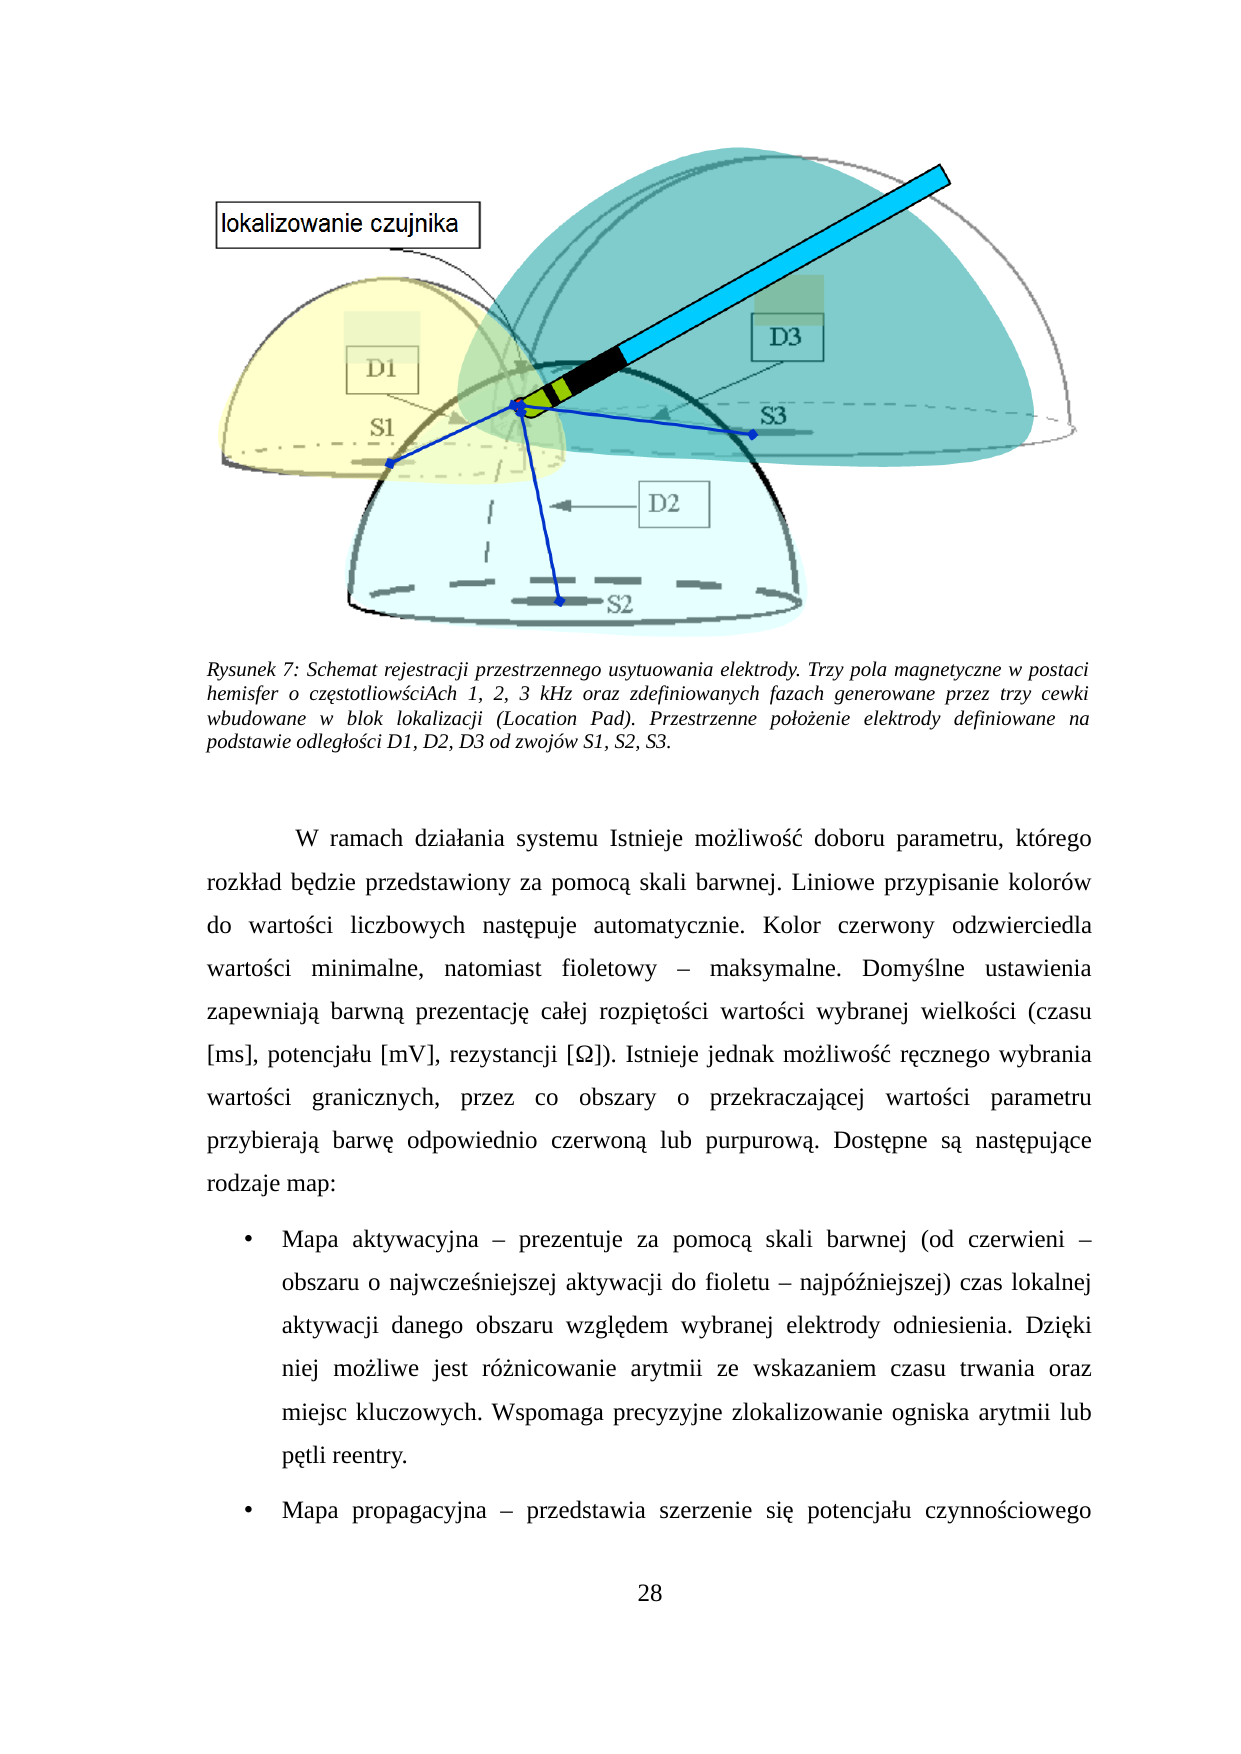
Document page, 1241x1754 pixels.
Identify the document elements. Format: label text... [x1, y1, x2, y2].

text W ramach działania systemu Istnieje możliwość doboru parametru, którego rozkład będzie przedstawiony za pomocą skali barwnej. Liniowe przypisanie kolorów do wartości liczbowych następuje automatycznie. Kolor czerwony odzwierciedla wartości minimalne, natomiast fioletowy – maksymalne. Domyślne ustawienia zapewniają barwną prezentację całej rozpiętości wartości wybranej wielkości (czasu [ms], potencjału [mV], rezystancji [Ω]). Istnieje jednak możliwość ręcznego wybrania wartości granicznych, przez co obszary o przekraczającej wartości parametru przybierają barwę odpowiednio czerwoną lub purpurową. Dostępne są następujące rodzaje map: [207, 823, 1093, 1197]
text Rysunek 7: Schemat rejestracji przestrzennego usytuowania elektrody. Trzy pola magnetyczne w postaci hemisfer o częstotliowściAch 1, 2, 3 kHz oraz zdefiniowanych fazach generowane przez trzy cewki wbudowane w blok lokalizacji (Location Pad). Przestrzenne położenie elektrody definiowane na podstawie odległości D1, D2, D3 od zwojów S1, S2, S3. [207, 658, 1093, 753]
list Mapa aktywacyjna – prezentuje za pomocą skali barwnej (od czerwieni – obszaru o najwcześniejszej aktywacji do fioletu – najpóźniejszej) czas lokalnej aktywacji danego obszaru względem wybranej elektrody odniesienia. Dzięki niej możliwe jest różnicowanie arytmii ze wskazaniem czasu trwania oraz miejsc kluczowych. Wspomaga precyzyjne zlokalizowanie ogniska arytmii lub pętli reentry. [244, 1224, 1093, 1468]
list Mapa propagacyjna – przedstawia szerzenie się potencjału czynnościowego [244, 1495, 1093, 1524]
